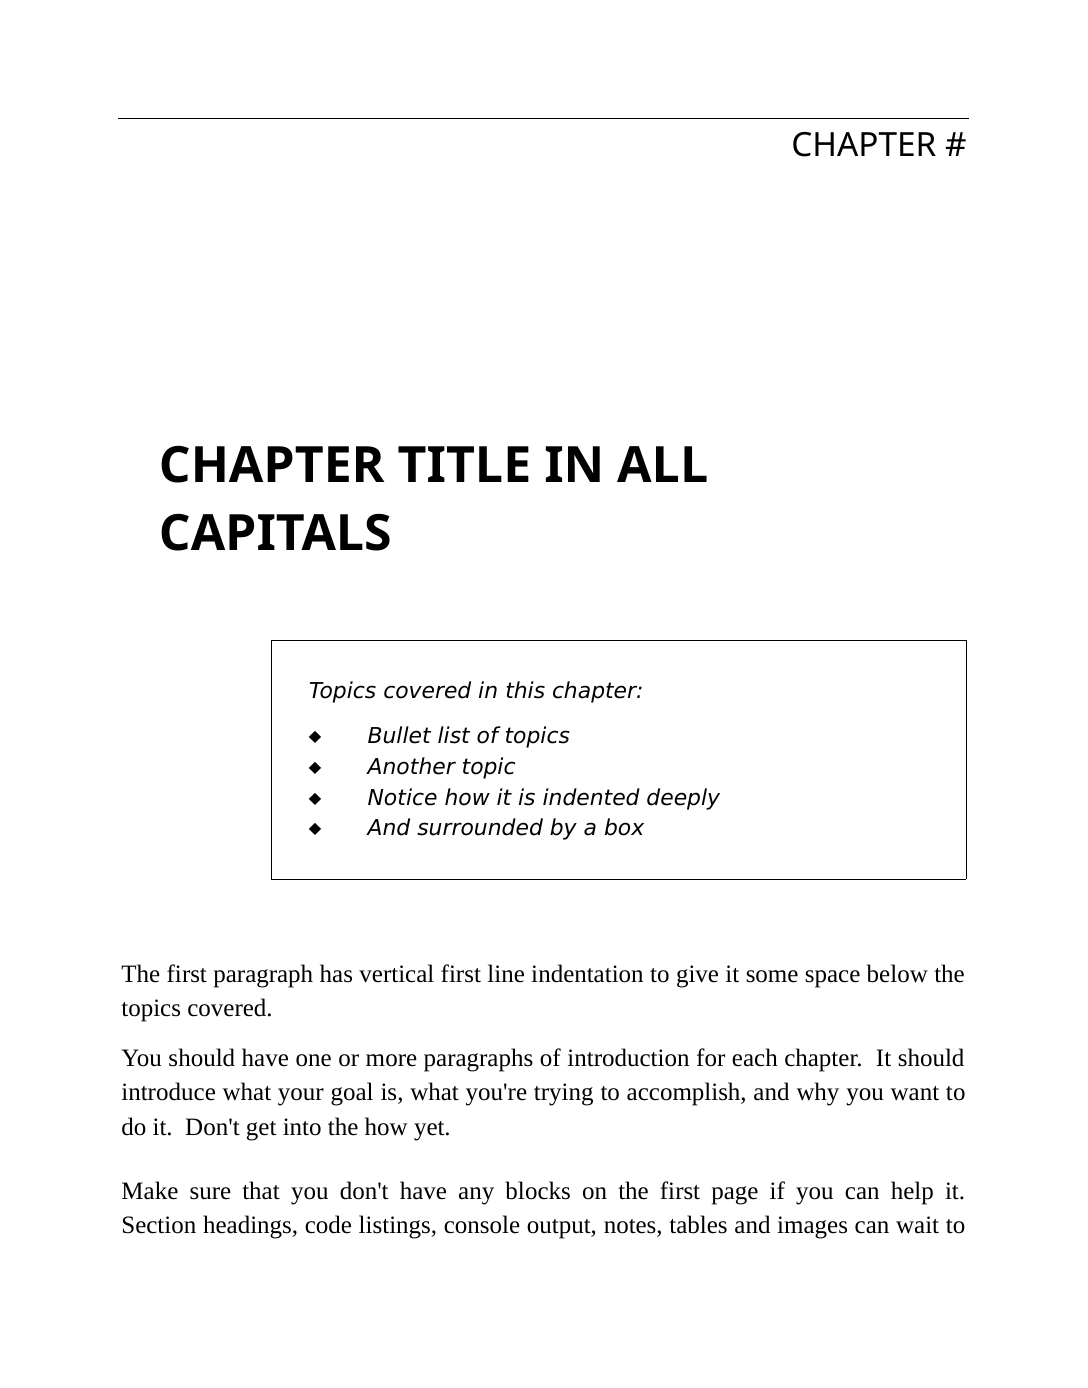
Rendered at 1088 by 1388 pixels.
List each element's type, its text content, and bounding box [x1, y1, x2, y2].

text You should have one or more paragraphs of introduction for each chapter. It should introduce what your goal is, what you're trying to accomplish, and why you want to do it. Don't get into the how yet. [121, 1043, 966, 1140]
list And surrounded by a box [272, 778, 966, 879]
text Make sure that you don't have any blocks on the first page if you can help it. Section headings, code listings, console output, notes, tables and images can wait to [121, 1176, 966, 1239]
list Notice how it is indented deeply [272, 747, 966, 778]
list Another topic [272, 717, 966, 747]
list Bullet list of topics [272, 686, 966, 717]
text CHAPTER # [121, 121, 966, 167]
list Topics covered in this chapter: [272, 641, 966, 686]
subtitle CHAPTER TITLE IN ALL CAPITALS [159, 429, 929, 565]
text The first paragraph has vertical first line indentation to give it some space below the topics covered. [121, 959, 966, 1022]
